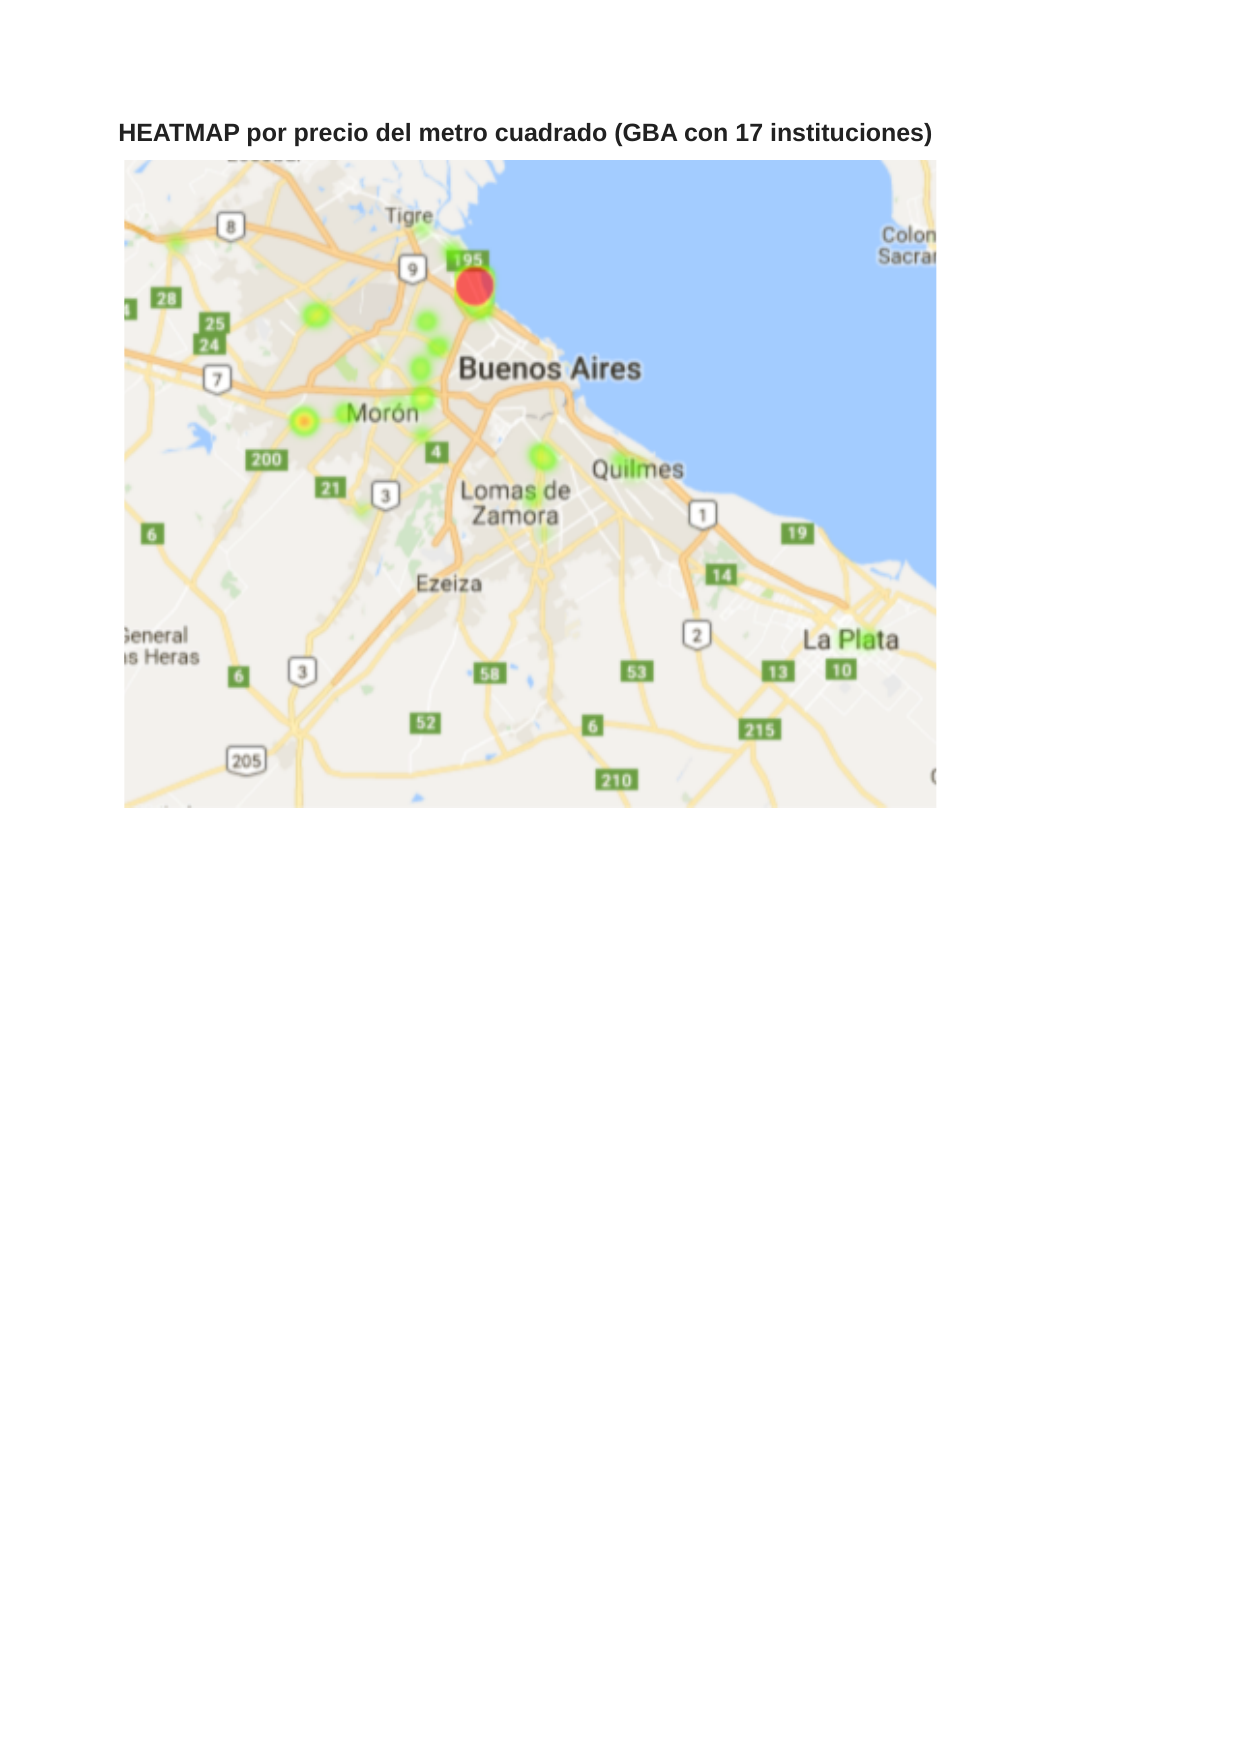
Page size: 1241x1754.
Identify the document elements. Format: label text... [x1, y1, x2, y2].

picture [124, 160, 937, 808]
text HEATMAP por precio del metro cuadrado (GBA con 17 instituciones) [118, 118, 1122, 147]
